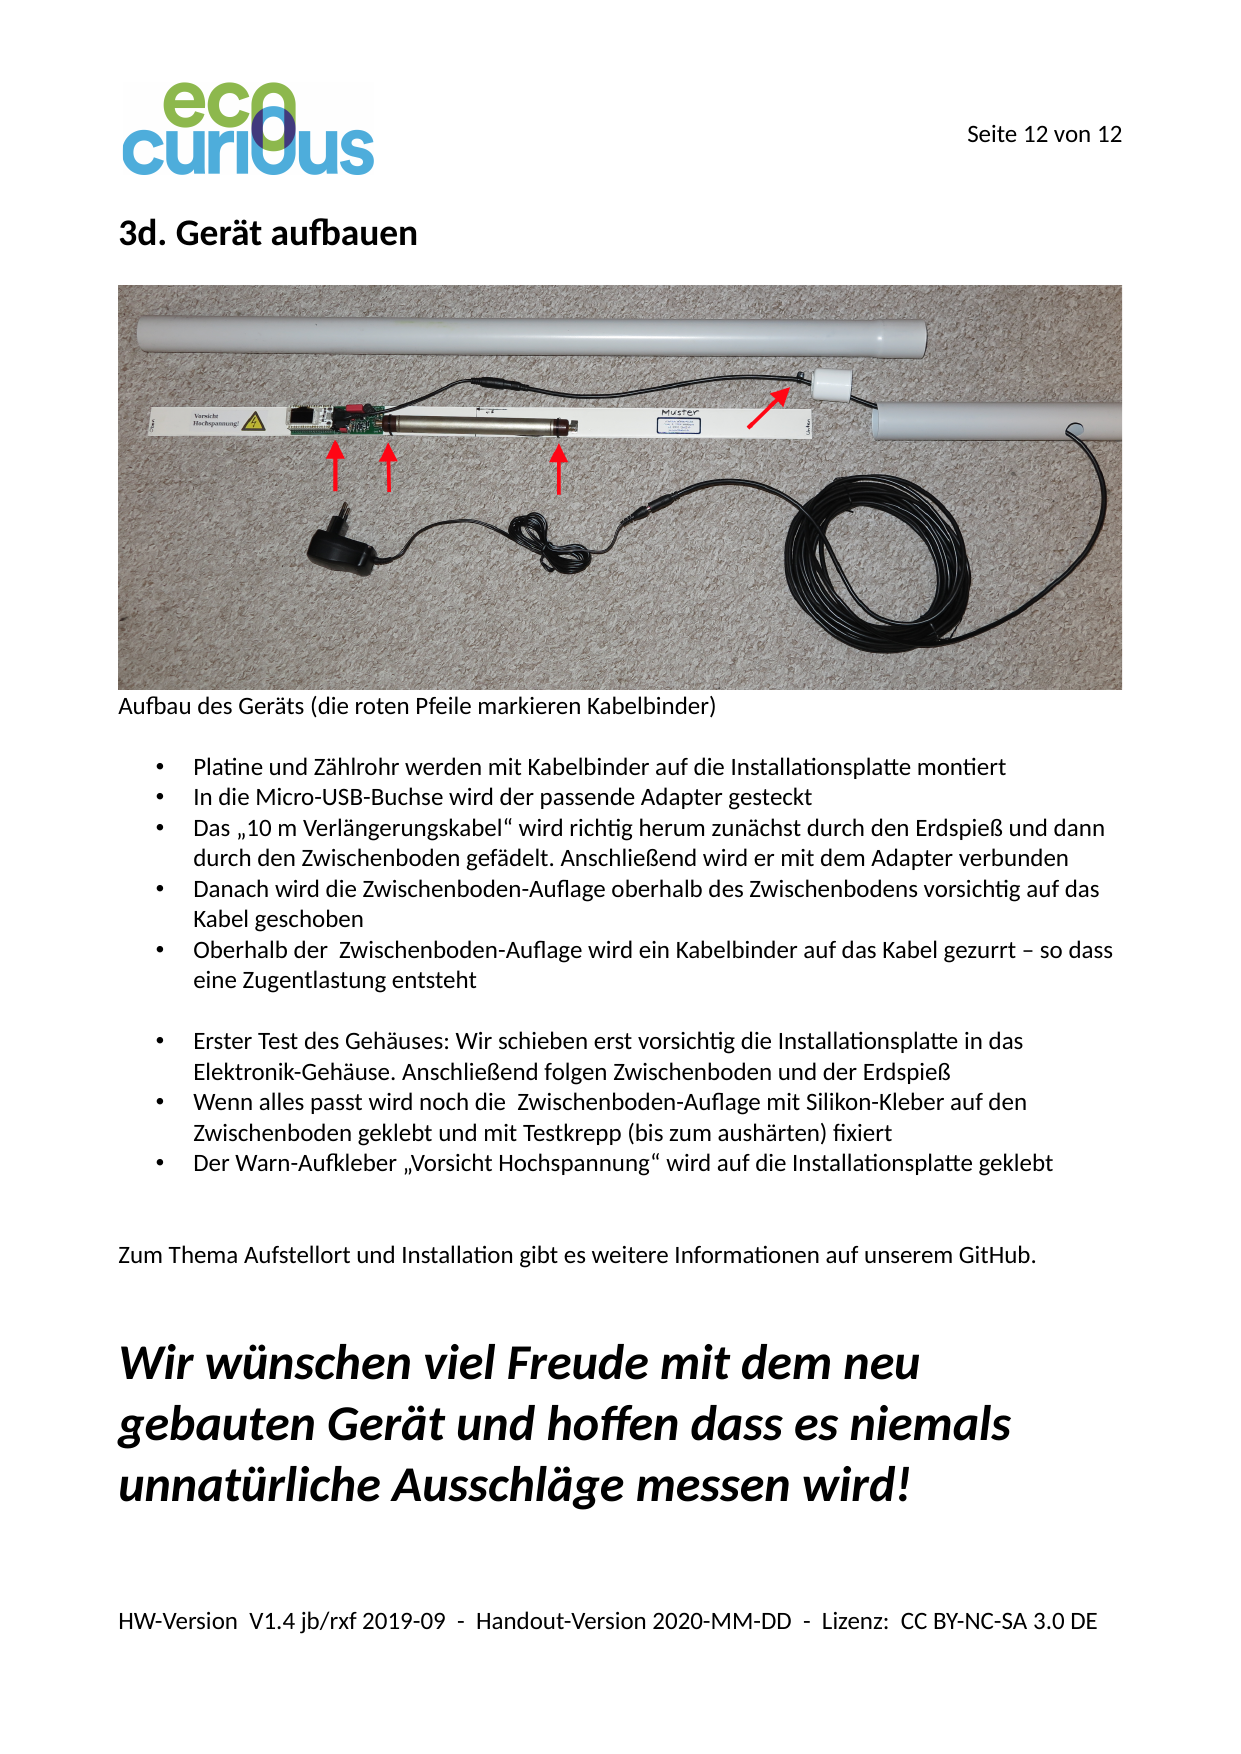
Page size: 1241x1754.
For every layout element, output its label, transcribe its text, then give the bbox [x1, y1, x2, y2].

list Wenn alles passt wird noch die Zwischenboden-Auflage mit Silikon-Kleber auf den Zwischenboden geklebt und mit Testkrepp (bis zum aushärten) fixiert [156, 1087, 1122, 1148]
picture [118, 285, 1123, 690]
text Zum Thema Aufstellort und Installation gibt es weitere Informationen auf unserem GitHub. [118, 1239, 1122, 1270]
list Erster Test des Gehäuses: Wir schieben erst vorsichtig die Installationsplatte in das Elektronik-Gehäuse. Anschließend folgen Zwischenboden und der Erdspieß [156, 1026, 1122, 1087]
text Aufbau des Geräts (die roten Pfeile markieren Kabelbinder) [118, 690, 1122, 720]
picture [122, 82, 374, 175]
list Danach wird die Zwischenboden-Auflage oberhalb des Zwischenbodens vorsichtig auf das Kabel geschoben [156, 873, 1122, 934]
list In die Micro-USB-Buchse wird der passende Adapter gesteckt [156, 781, 1122, 812]
list Der Warn-Aufkleber „Vorsicht Hochspannung“ wird auf die Installationsplatte geklebt [156, 1148, 1122, 1178]
list Das „10 m Verlängerungskabel“ wird richtig herum zunächst durch den Erdspieß und dann durch den Zwischenboden gefädelt. Anschließend wird er mit dem Adapter verbunden [156, 812, 1122, 873]
list Oberhalb der Zwischenboden-Auflage wird ein Kabelbinder auf das Kabel gezurrt – so dass eine Zugentlastung entsteht [156, 934, 1122, 995]
text 3d. Gerät aufbauen [118, 209, 1122, 254]
text Wir wünschen viel Freude mit dem neu gebauten Gerät und hoffen dass es niemals unnatürliche Ausschläge messen wird! [118, 1331, 1122, 1514]
list Platine und Zählrohr werden mit Kabelbinder auf die Installationsplatte montiert [156, 751, 1122, 781]
